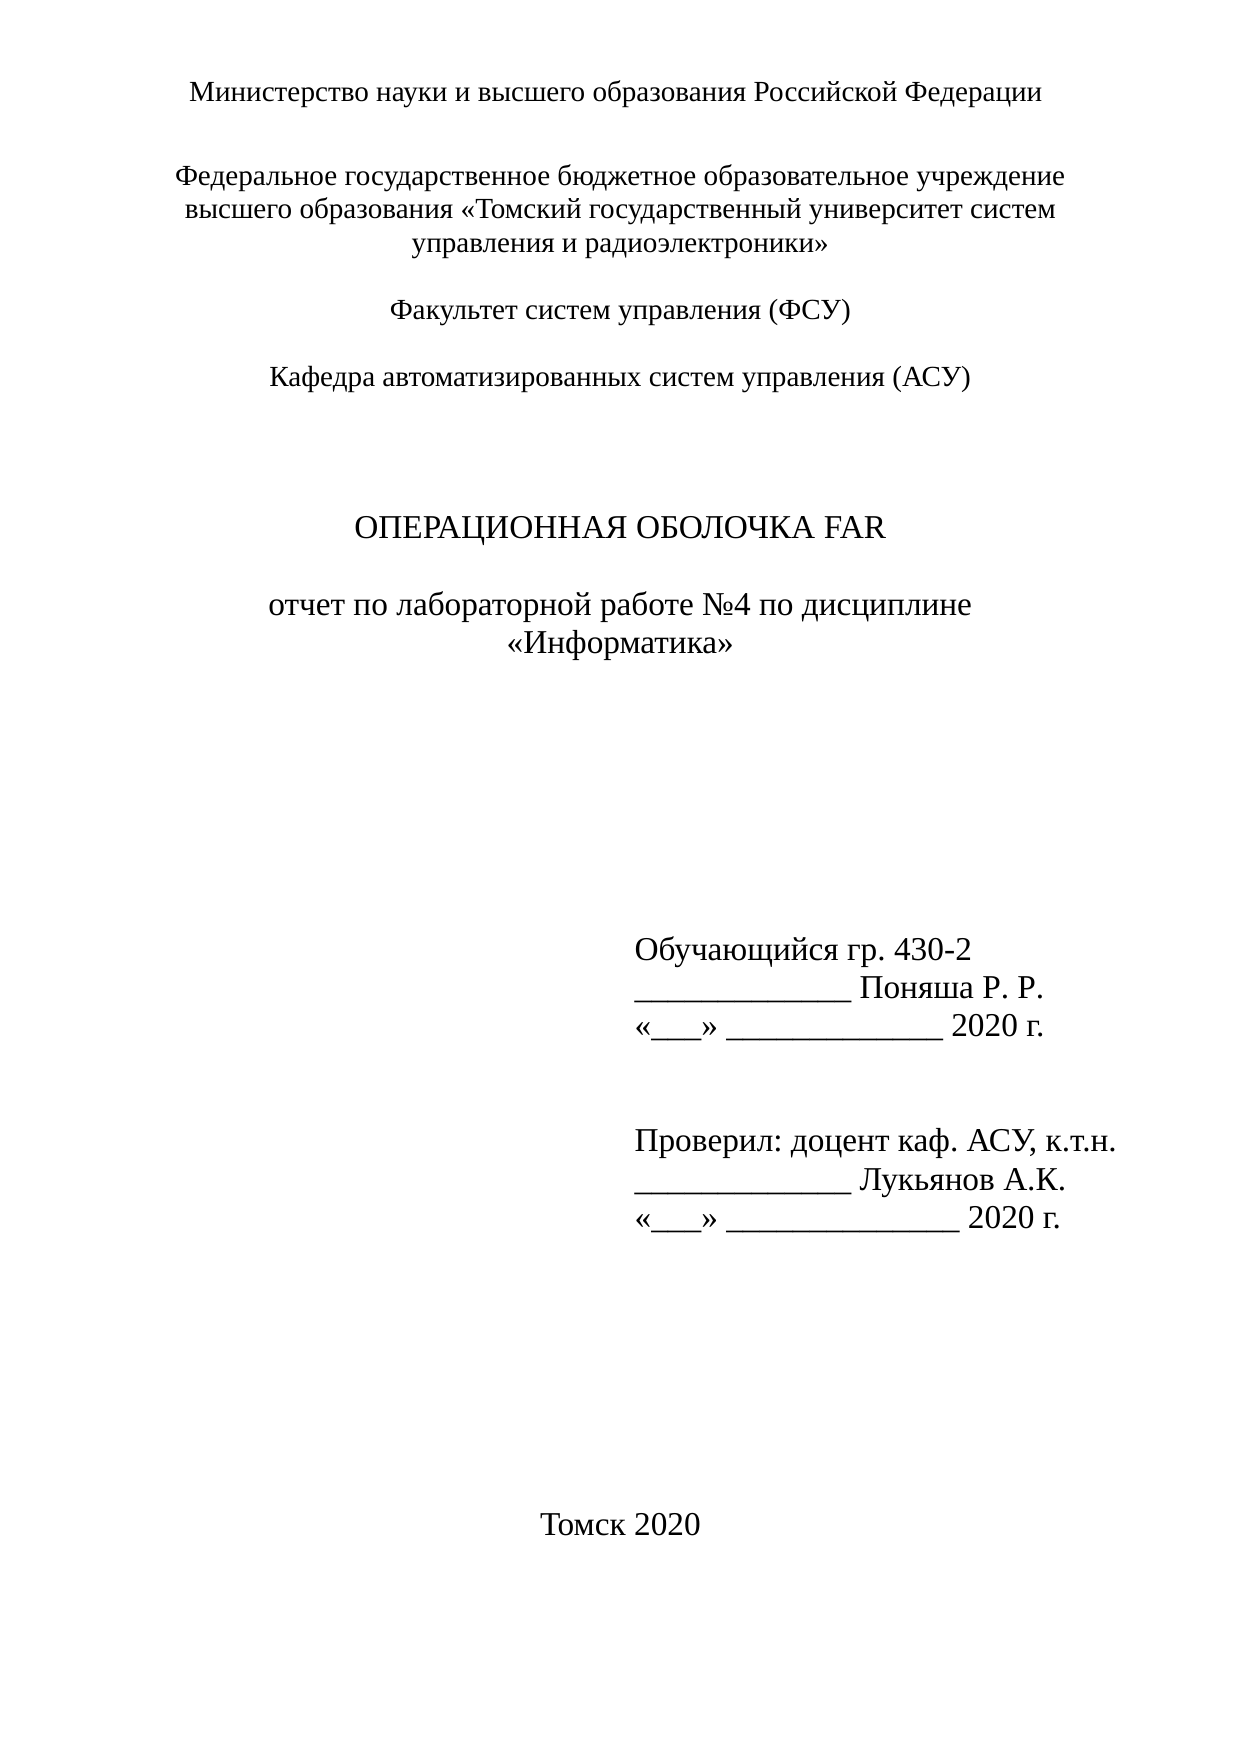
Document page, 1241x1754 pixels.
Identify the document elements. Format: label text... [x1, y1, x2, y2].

text Министерство науки и высшего образования Российской Федерации [118, 74, 1122, 107]
text Федеральное государственное бюджетное образовательное учреждение высшего образования «Томский государственный университет систем управления и радиоэлектроники» [118, 158, 1122, 258]
text Томск 2020 [118, 1504, 1122, 1571]
text «Информатика» [118, 622, 1122, 661]
text Кафедра автоматизированных систем управления (АСУ) [118, 359, 1122, 392]
text «___» ______________ 2020 г. [162, 1197, 1122, 1236]
text Факультет систем управления (ФСУ) [118, 292, 1122, 325]
text Проверил: доцент каф. АСУ, к.т.н. [162, 1121, 1122, 1159]
text Обучающийся гр. 430-2 [162, 929, 1122, 967]
text отчет по лабораторной работе №4 по дисциплине [118, 584, 1122, 622]
text _____________ Поняша Р. Р. [162, 967, 1122, 1006]
text _____________ Лукьянов А.К. [162, 1159, 1122, 1197]
text «___» _____________ 2020 г. [162, 1006, 1122, 1044]
text ОПЕРАЦИОННАЯ ОБОЛОЧКА FAR [118, 507, 1122, 546]
